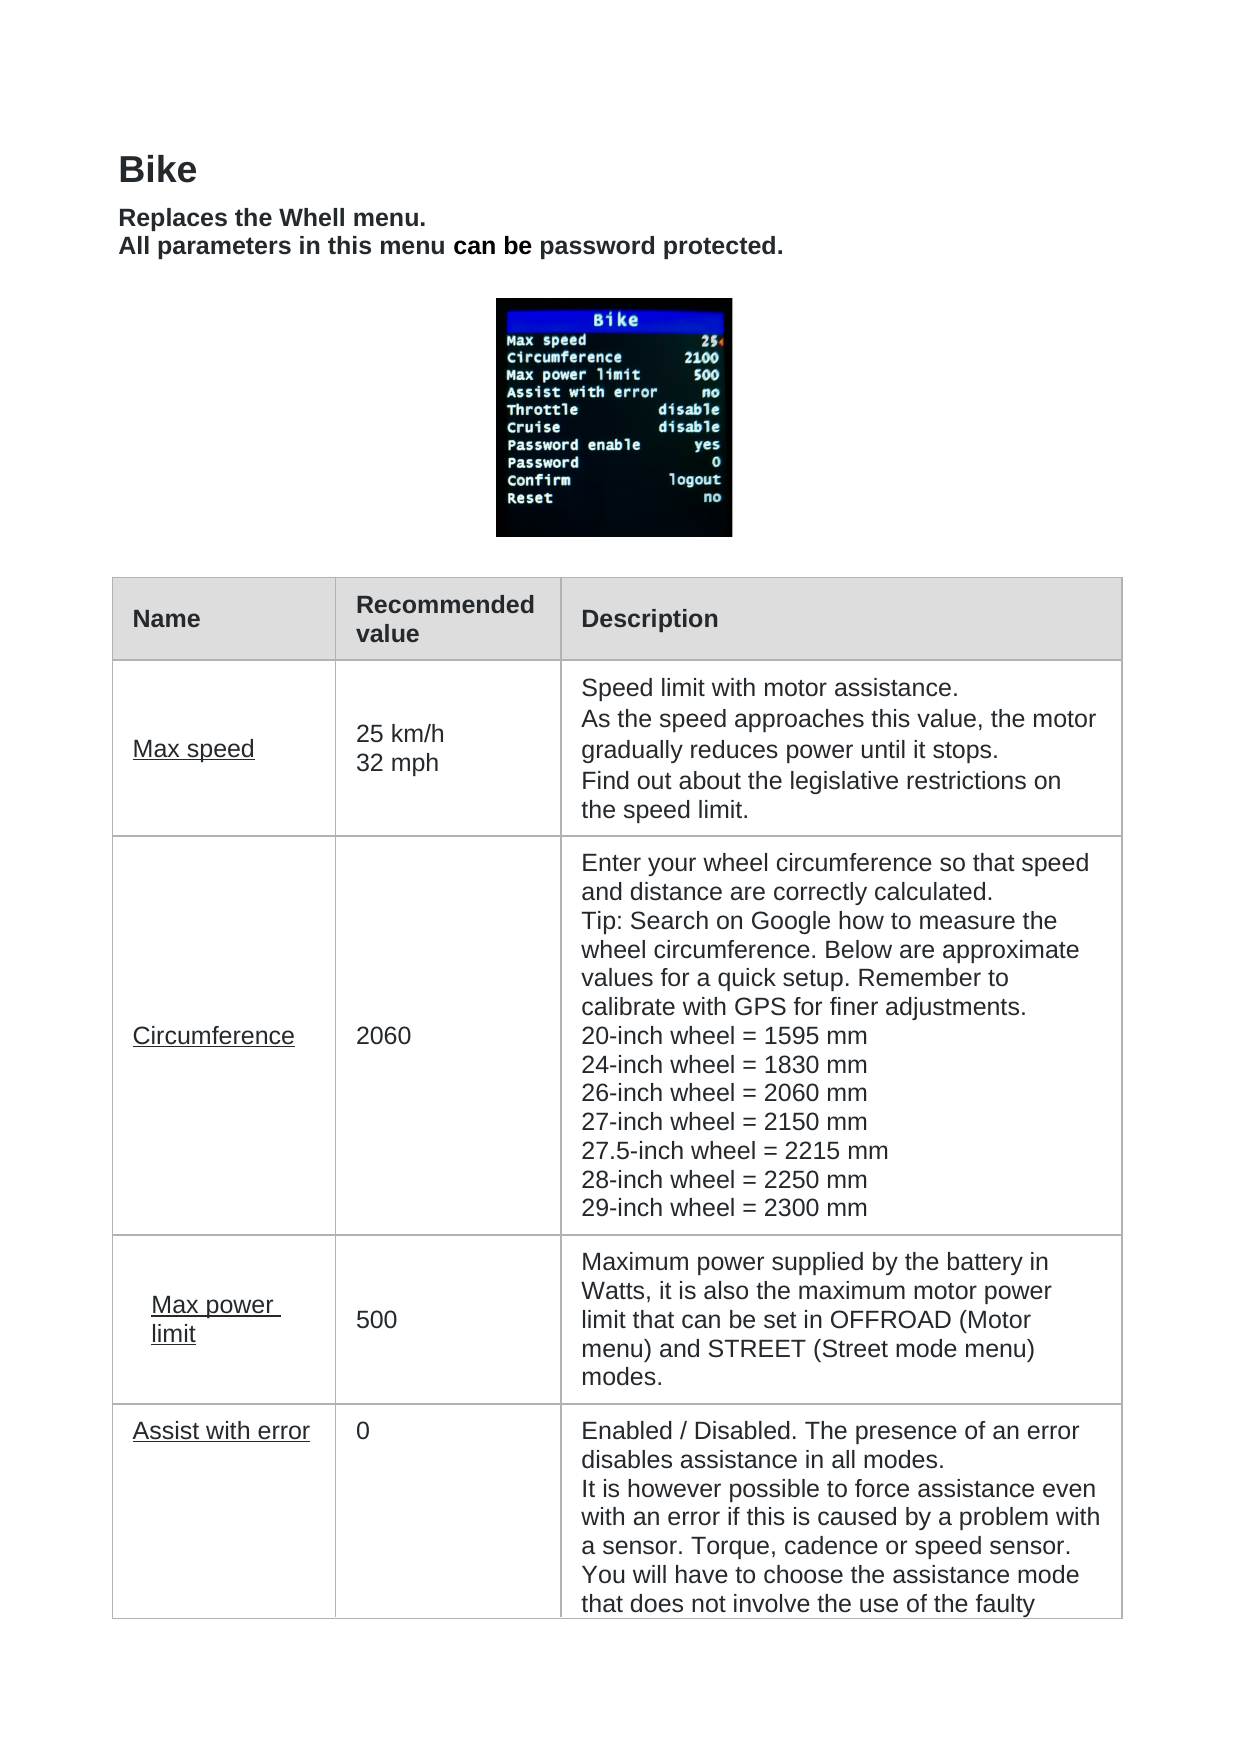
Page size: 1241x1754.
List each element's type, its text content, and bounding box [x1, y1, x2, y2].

table_cell Enter your wheel circumference so that speed and distance are correctly calculated. Tip: Search on Google how to measure the wheel circumference. Below are approximate values for a quick setup. Remember to calibrate with GPS for finer adjustments. 20-inch wheel = 1595 mm 24-inch wheel = 1830 mm 26-inch wheel = 2060 mm 27-inch wheel = 2150 mm 27.5-inch wheel = 2215 mm 28-inch wheel = 2250 mm 29-inch wheel = 2300 mm [562, 837, 1121, 1234]
table_cell 0 [336, 1405, 560, 1617]
table_cell 2060 [336, 837, 560, 1234]
text Bike [118, 148, 1122, 191]
table_cell 25 km/h 32 mph [336, 661, 560, 835]
table_header Name [113, 578, 335, 659]
table_cell Assist with error [113, 1405, 335, 1617]
picture [496, 298, 733, 537]
table_cell Max speed [113, 661, 335, 835]
table_cell Enabled / Disabled. The presence of an error disables assistance in all modes. It is however possible to force assistance even with an error if this is caused by a problem with a sensor. Torque, cadence or speed sensor. You will have to choose the assistance mode that does not involve the use of the faulty [562, 1405, 1121, 1617]
table_cell Circumference [113, 837, 335, 1234]
table_header Description [562, 578, 1121, 659]
table_cell Maximum power supplied by the battery in Watts, it is also the maximum motor power limit that can be set in OFFROAD (Motor menu) and STREET (Street mode menu) modes. [562, 1236, 1121, 1403]
table_header Recommended value [336, 578, 560, 659]
table_cell 500 [336, 1236, 560, 1403]
table_cell Max power limit [113, 1236, 335, 1403]
table_cell Speed limit with motor assistance. As the speed approaches this value, the motor gradually reduces power until it stops. Find out about the legislative restrictions on the speed limit. [562, 661, 1121, 835]
text Replaces the Whell menu. All parameters in this menu can be password protected. [118, 202, 1122, 260]
